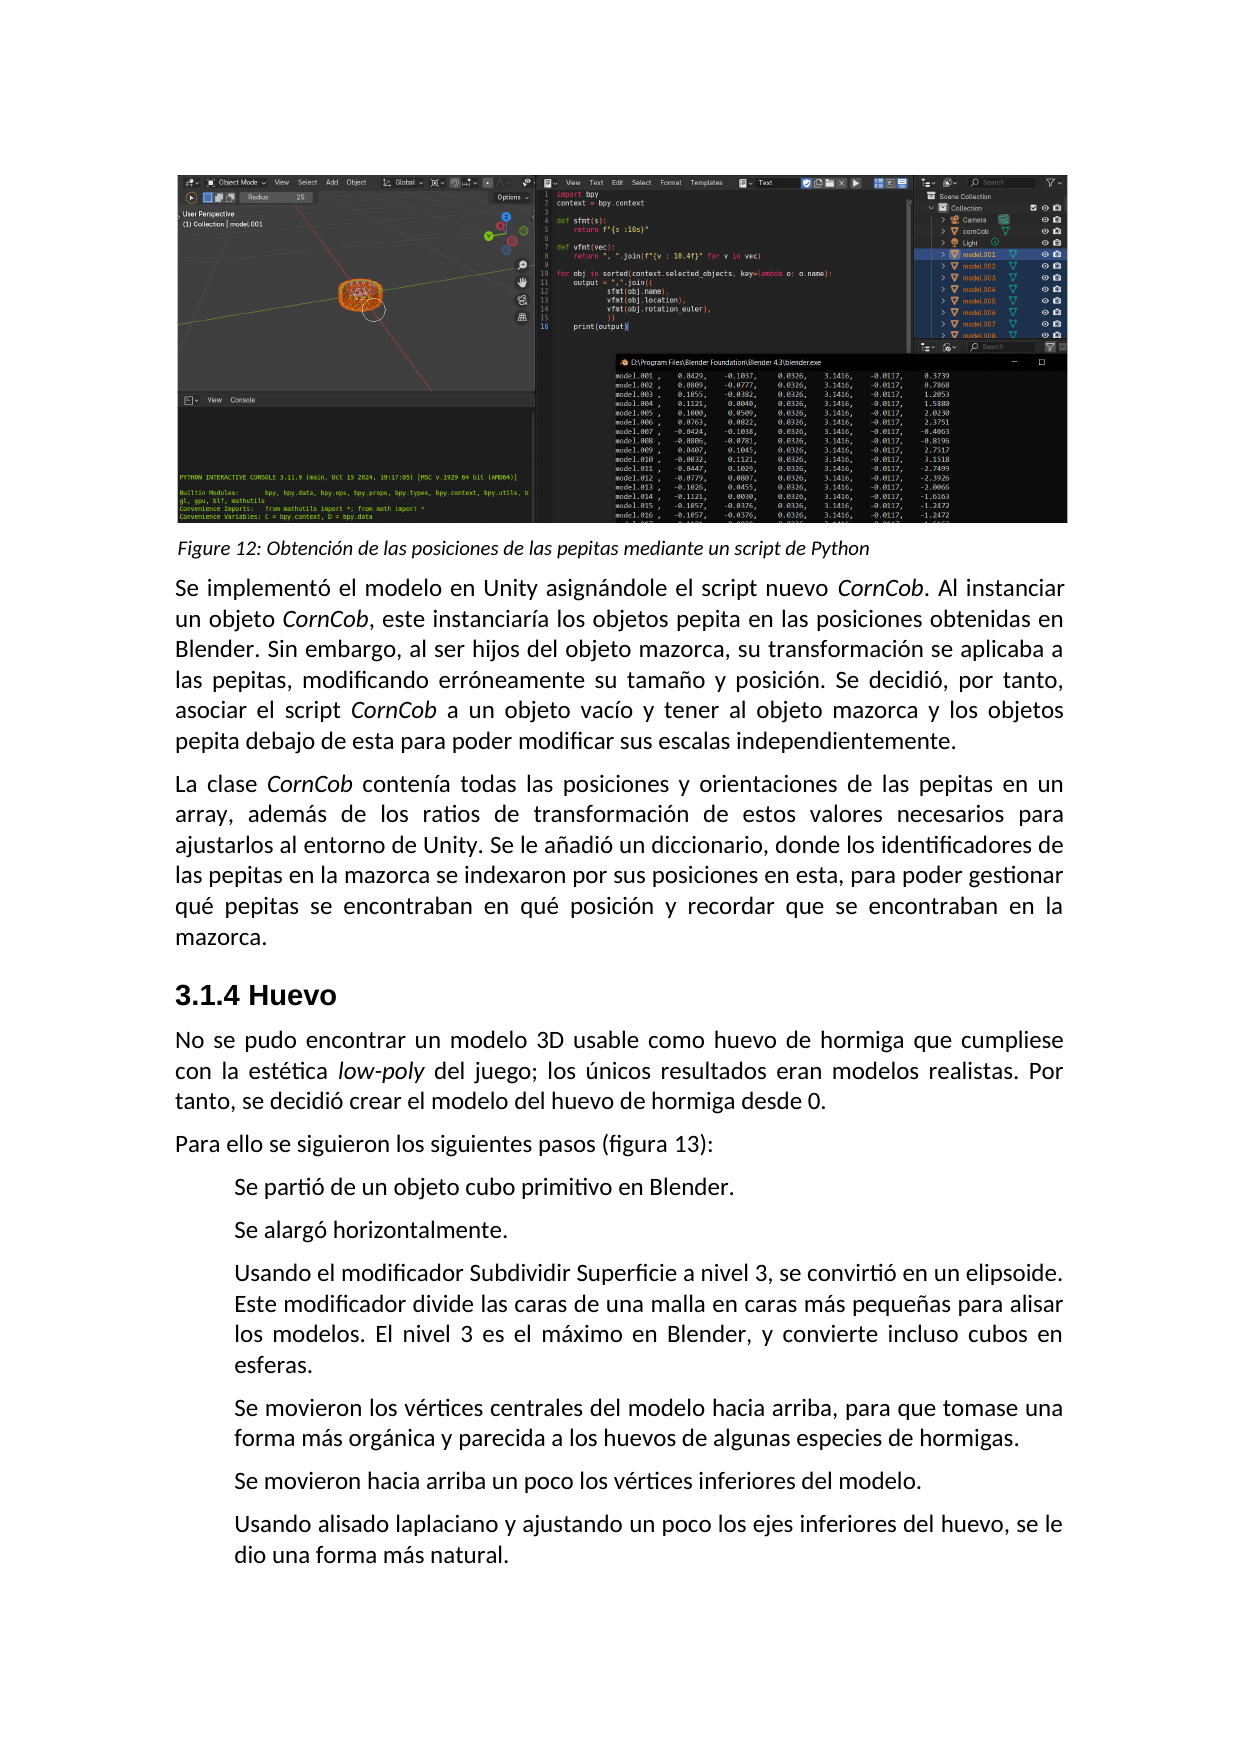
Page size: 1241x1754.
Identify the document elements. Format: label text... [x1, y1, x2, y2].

list Se alargó horizontalmente. [204, 1214, 1065, 1245]
text Se implementó el modelo en Unity asignándole el script nuevo CornCob. Al instanciar un objeto CornCob, este instanciaría los objetos pepita en las posiciones obtenidas en Blender. Sin embargo, al ser hijos del objeto mazorca, su transformación se aplicaba a las pepitas, modificando erróneamente su tamaño y posición. Se decidió, por tanto, asociar el script CornCob a un objeto vacío y tener al objeto mazorca y los objetos pepita debajo de esta para poder modificar sus escalas independientemente. [175, 162, 1067, 756]
text Para ello se siguieron los siguientes pasos (figura 13): [175, 1128, 1065, 1159]
list Se movieron hacia arriba un poco los vértices inferiores del modelo. [204, 1466, 1065, 1496]
picture [177, 175, 1068, 523]
text Figure 12: Obtención de las posiciones de las pepitas mediante un script de Python [177, 523, 1067, 561]
list Usando el modificador Subdividir Superficie a nivel 3, se convirtió en un elipsoide. Este modificador divide las caras de una malla en caras más pequeñas para alisar los modelos. El nivel 3 es el máximo en Blender, y convierte incluso cubos en esferas. [204, 1257, 1065, 1379]
subtitle Huevo [175, 978, 1065, 1012]
list Usando alisado laplaciano y ajustando un poco los ejes inferiores del huevo, se le dio una forma más natural. [204, 1508, 1065, 1569]
text La clase CornCob contenía todas las posiciones y orientaciones de las pepitas en un array, además de los ratios de transformación de estos valores necesarios para ajustarlos al entorno de Unity. Se le añadió un diccionario, donde los identificadores de las pepitas en la mazorca se indexaron por sus posiciones en esta, para poder gestionar qué pepitas se encontraban en qué posición y recordar que se encontraban en la mazorca. [175, 768, 1065, 951]
list Se movieron los vértices centrales del modelo hacia arriba, para que tomase una forma más orgánica y parecida a los huevos de algunas especies de hormigas. [204, 1392, 1065, 1453]
text No se pudo encontrar un modelo 3D usable como huevo de hormiga que cumpliese con la estética low-poly del juego; los únicos resultados eran modelos realistas. Por tanto, se decidió crear el modelo del huevo de hormiga desde 0. [175, 1024, 1065, 1116]
list Se partió de un objeto cubo primitivo en Blender. [204, 1171, 1065, 1202]
